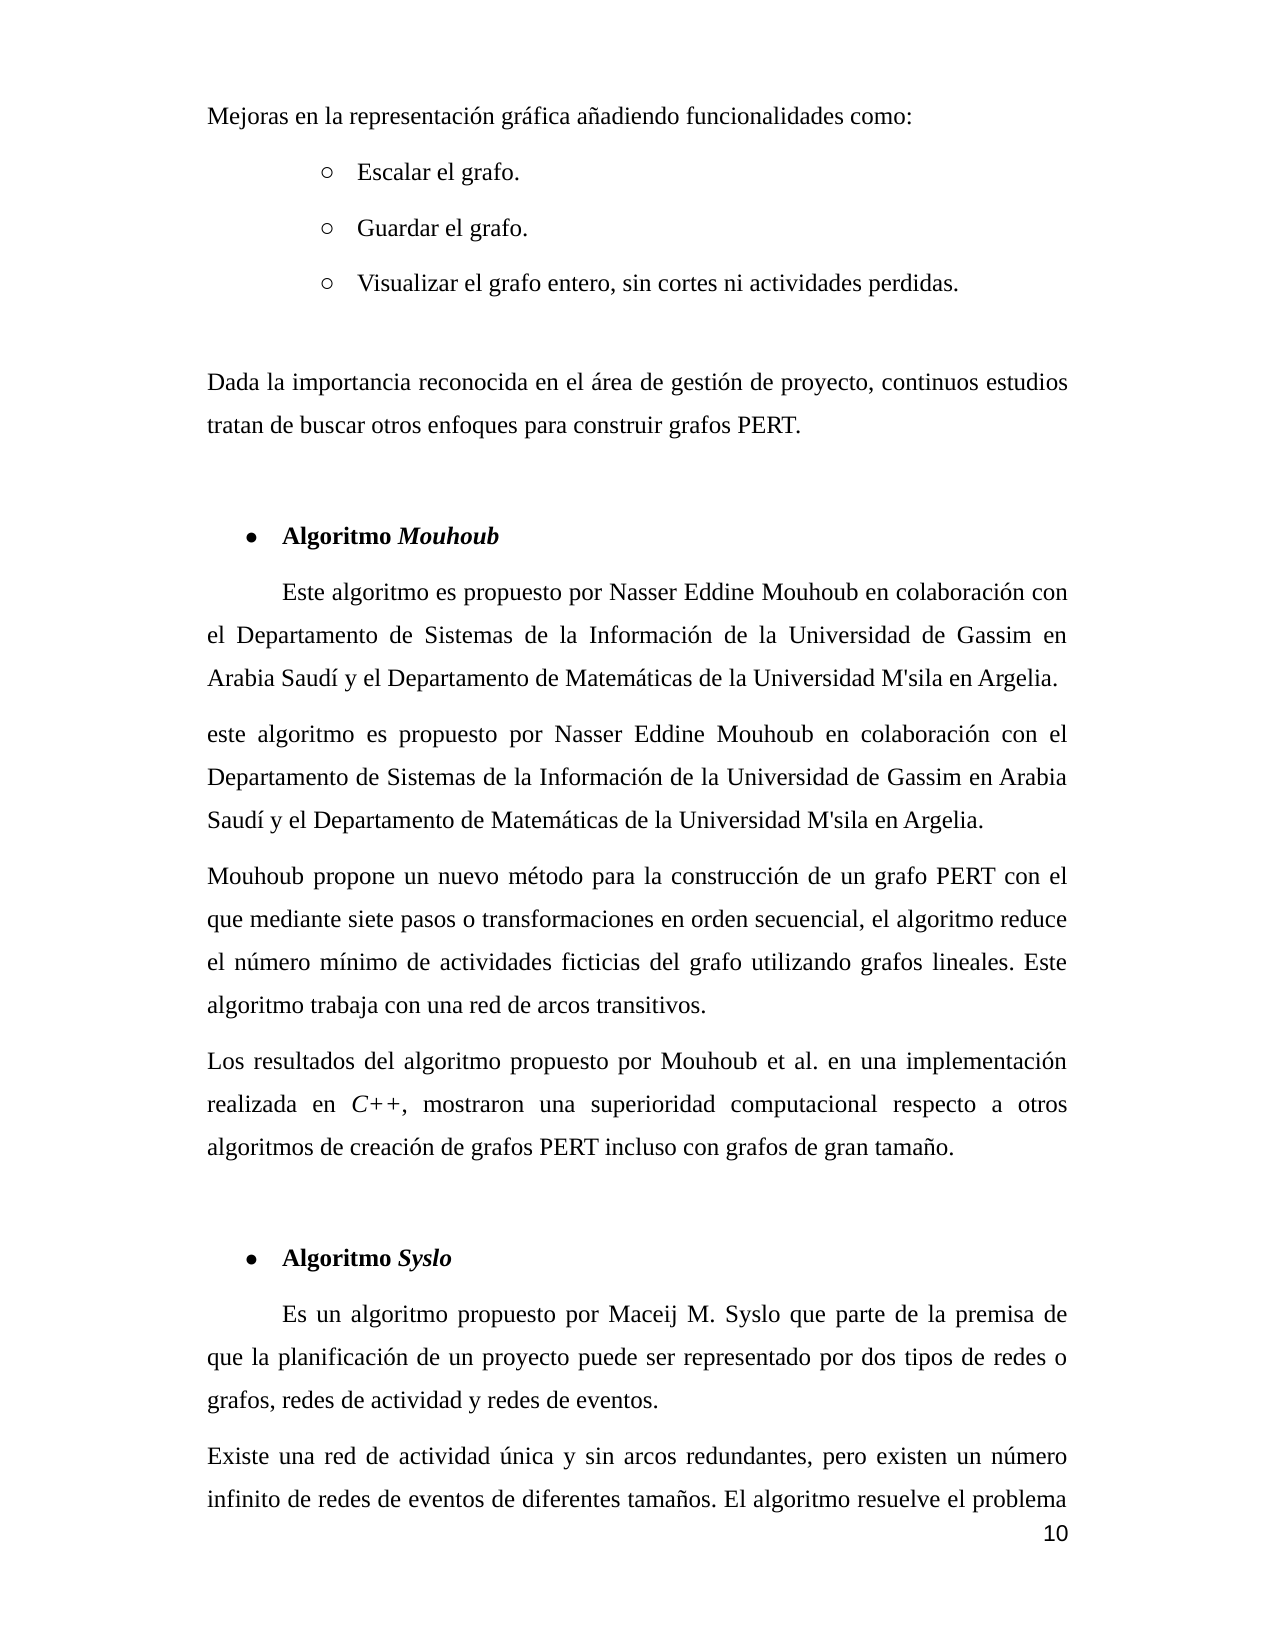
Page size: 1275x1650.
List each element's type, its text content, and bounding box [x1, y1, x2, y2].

text Este algoritmo es propuesto por Nasser Eddine Mouhoub en colaboración con el Departamento de Sistemas de la Información de la Universidad de Gassim en Arabia Saudí y el Departamento de Matemáticas de la Universidad M'sila en Argelia. [207, 577, 1068, 692]
text Es un algoritmo propuesto por Maceij M. Syslo que parte de la premisa de que la planificación de un proyecto puede ser representado por dos tipos de redes o grafos, redes de actividad y redes de eventos. [207, 1299, 1068, 1414]
text este algoritmo es propuesto por Nasser Eddine Mouhoub en colaboración con el Departamento de Sistemas de la Información de la Universidad de Gassim en Arabia Saudí y el Departamento de Matemáticas de la Universidad M'sila en Argelia. [207, 719, 1068, 834]
text Mejoras en la representación gráfica añadiendo funcionalidades como: [207, 101, 1068, 130]
list Algoritmo Syslo [244, 1243, 1068, 1272]
list Visualizar el grafo entero, sin cortes ni actividades perdidas. [319, 268, 1068, 340]
text Mouhoub propone un nuevo método para la construcción de un grafo PERT con el que mediante siete pasos o transformaciones en orden secuencial, el algoritmo reduce el número mínimo de actividades ficticias del grafo utilizando grafos lineales. Este algoritmo trabaja con una red de arcos transitivos. [207, 861, 1068, 1019]
text Existe una red de actividad única y sin arcos redundantes, pero existen un número infinito de redes de eventos de diferentes tamaños. El algoritmo resuelve el problema [207, 1441, 1068, 1513]
list Guardar el grafo. [319, 213, 1068, 241]
text Los resultados del algoritmo propuesto por Mouhoub et al. en una implementación realizada en C++, mostraron una superioridad computacional respecto a otros algoritmos de creación de grafos PERT incluso con grafos de gran tamaño. [207, 1046, 1068, 1161]
list Escalar el grafo. [319, 157, 1068, 186]
text Dada la importancia reconocida en el área de gestión de proyecto, continuos estudios tratan de buscar otros enfoques para construir grafos PERT. [207, 367, 1068, 439]
list Algoritmo Mouhoub [244, 521, 1068, 550]
